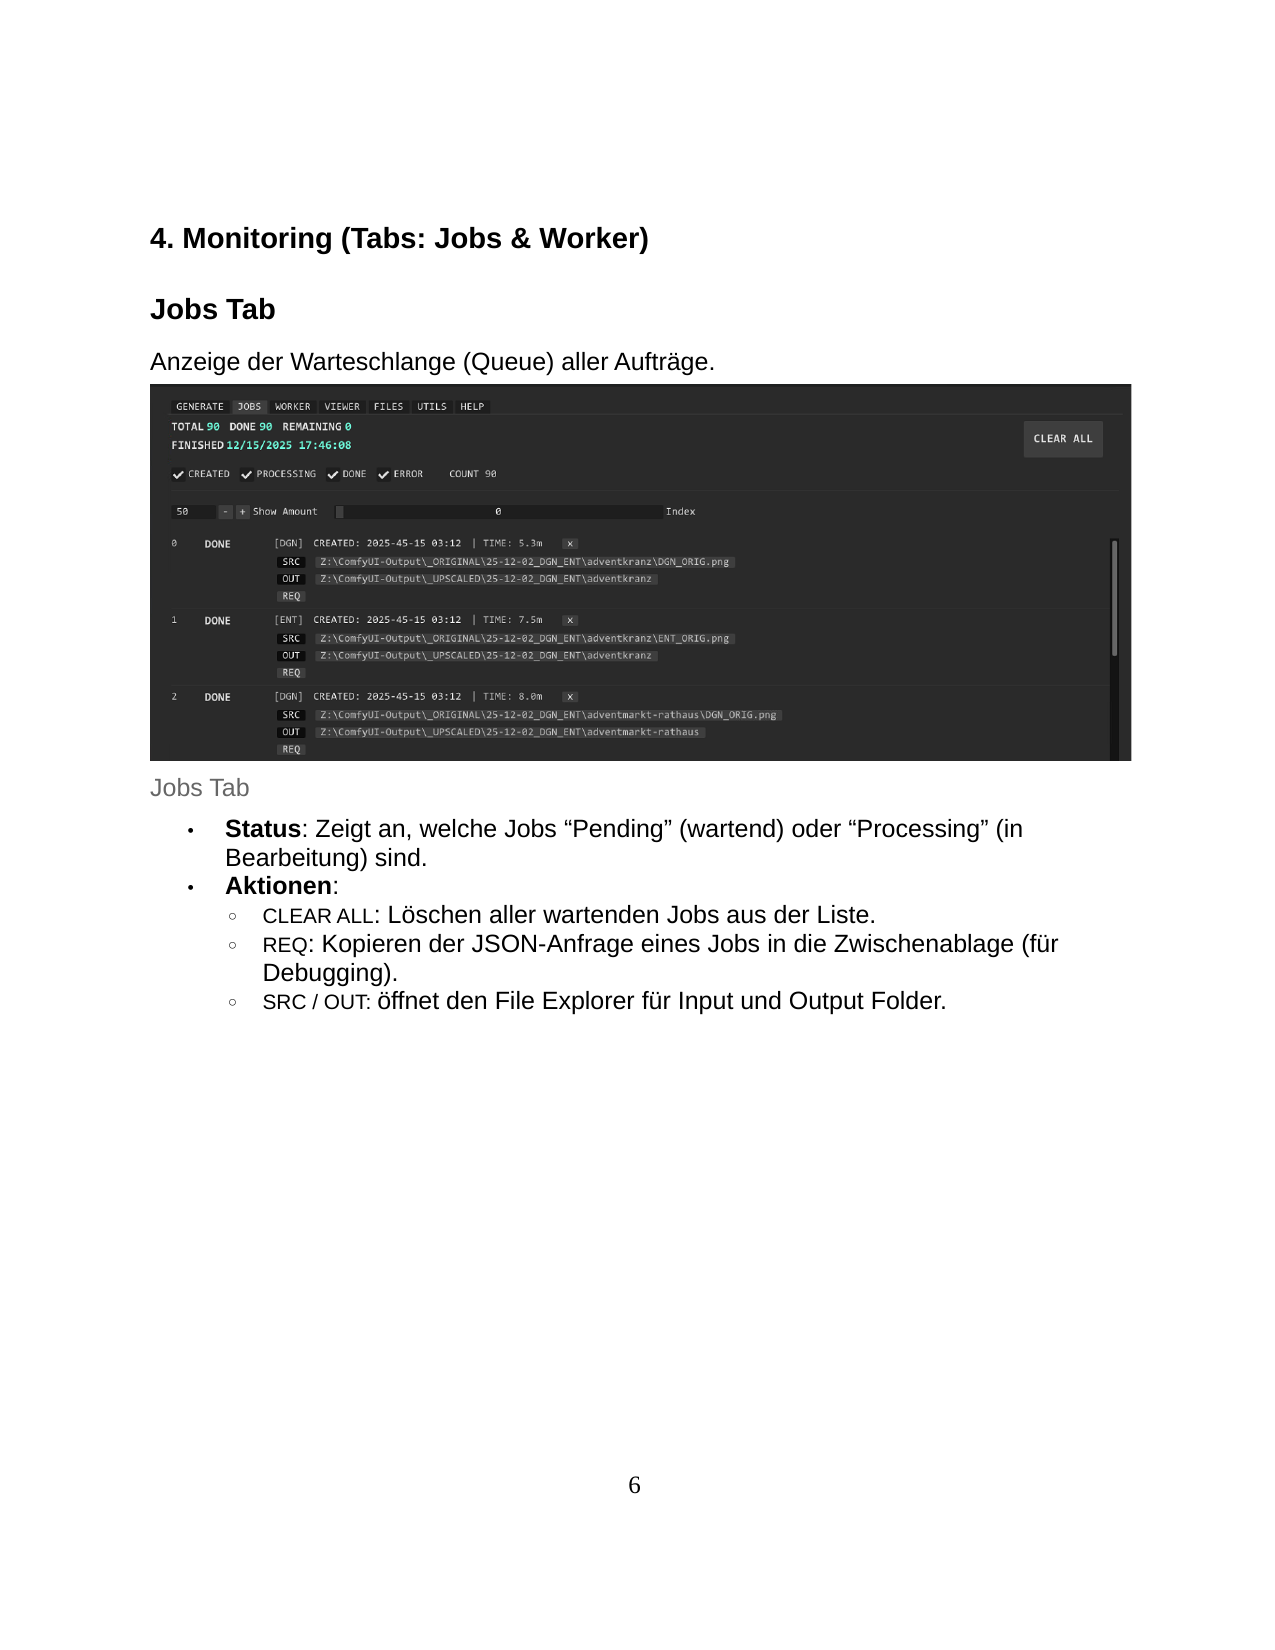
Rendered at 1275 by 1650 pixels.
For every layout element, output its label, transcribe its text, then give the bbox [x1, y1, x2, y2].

text Anzeige der Warteschlange (Queue) aller Aufträge. [150, 347, 1125, 376]
subtitle 4. Monitoring (Tabs: Jobs & Worker) [150, 221, 1125, 254]
picture [150, 384, 1132, 761]
text Jobs Tab [150, 773, 1125, 801]
list SRC / OUT: öffnet den File Explorer für Input und Output Folder. [225, 986, 1125, 1015]
subtitle Jobs Tab [150, 292, 1125, 326]
list REQ: Kopieren der JSON-Anfrage eines Jobs in die Zwischenablage (für Debugging). [225, 929, 1125, 986]
list Aktionen: [187, 871, 1125, 900]
list CLEAR ALL: Löschen aller wartenden Jobs aus der Liste. [225, 900, 1125, 929]
list Status: Zeigt an, welche Jobs “Pending” (wartend) oder “Processing” (in Bearbeitung) sind. [187, 814, 1125, 871]
